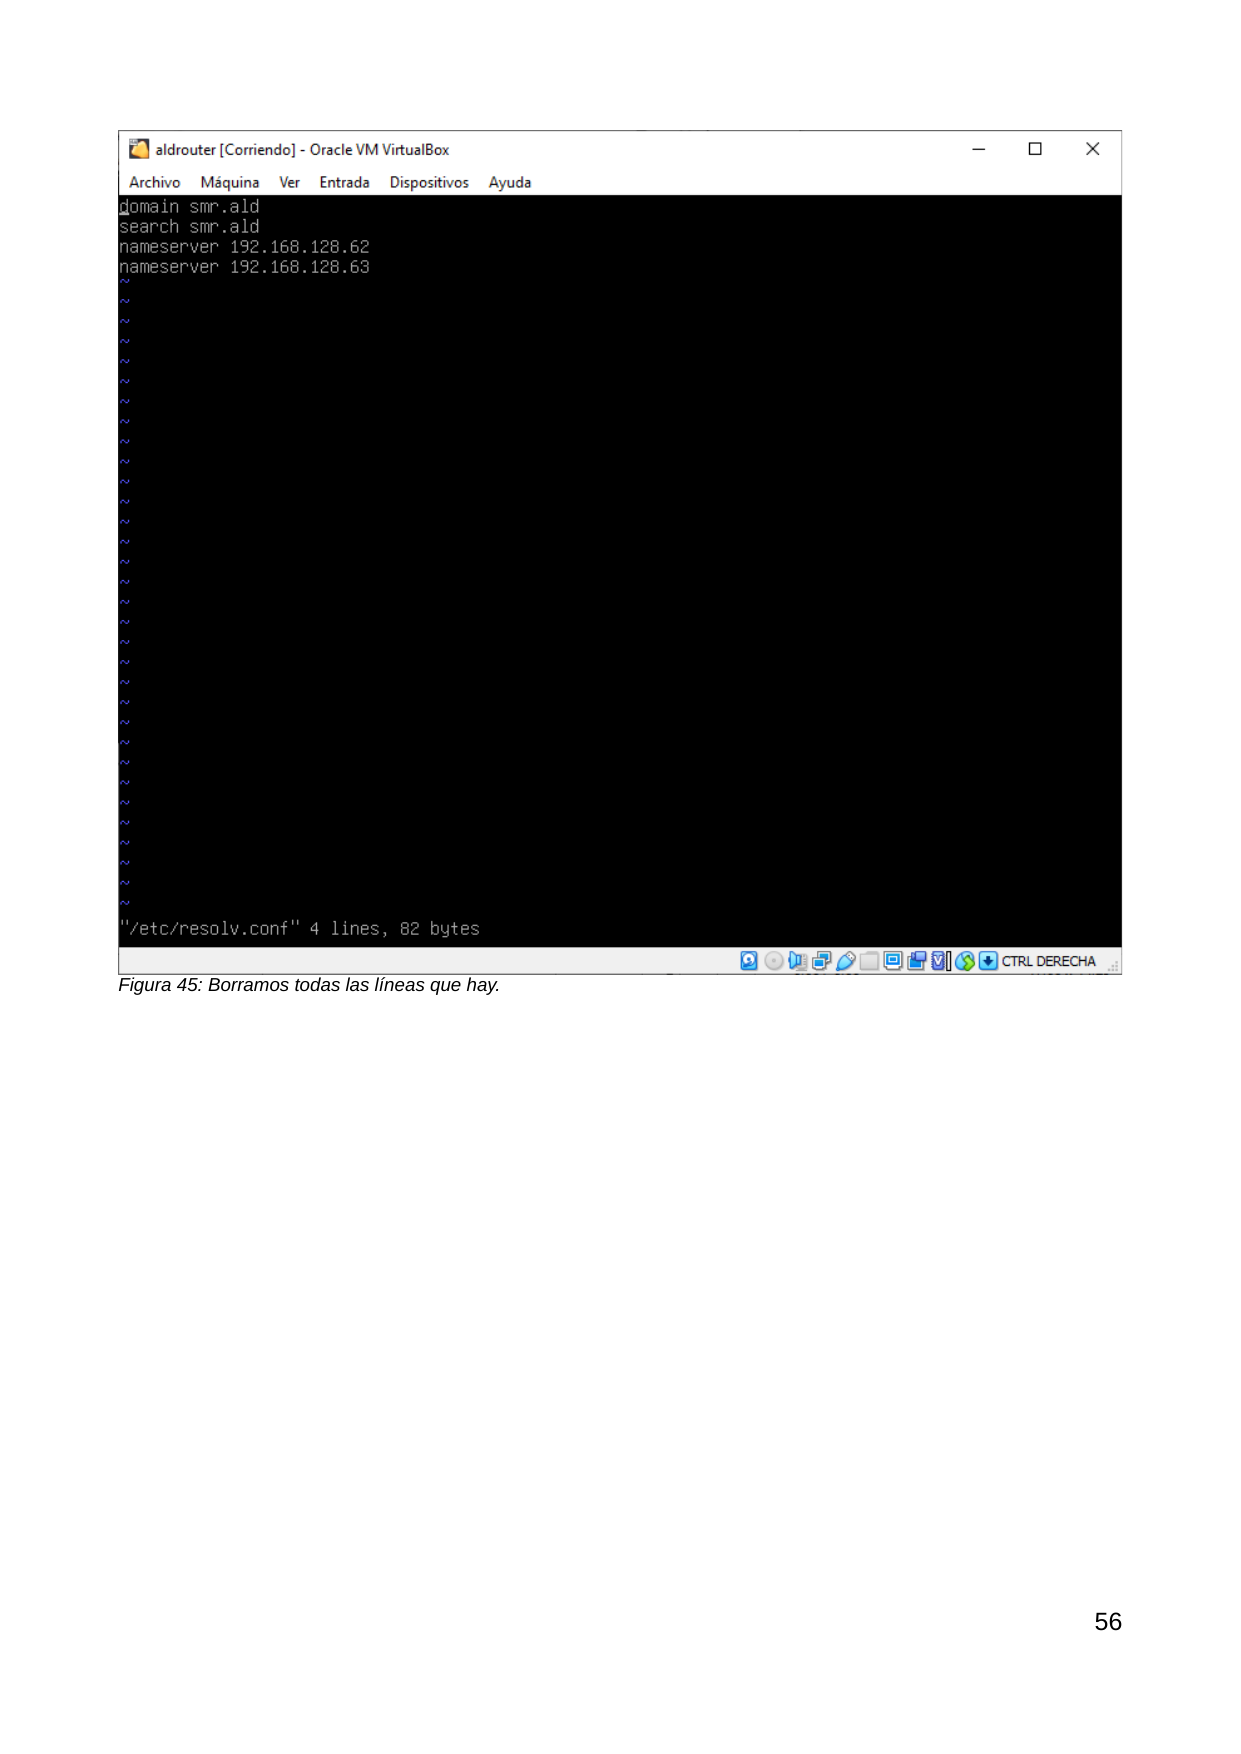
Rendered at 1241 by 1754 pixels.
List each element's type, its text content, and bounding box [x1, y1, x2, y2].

picture [118, 130, 1123, 975]
text Figura 45: Borramos todas las líneas que hay. [118, 975, 1122, 996]
